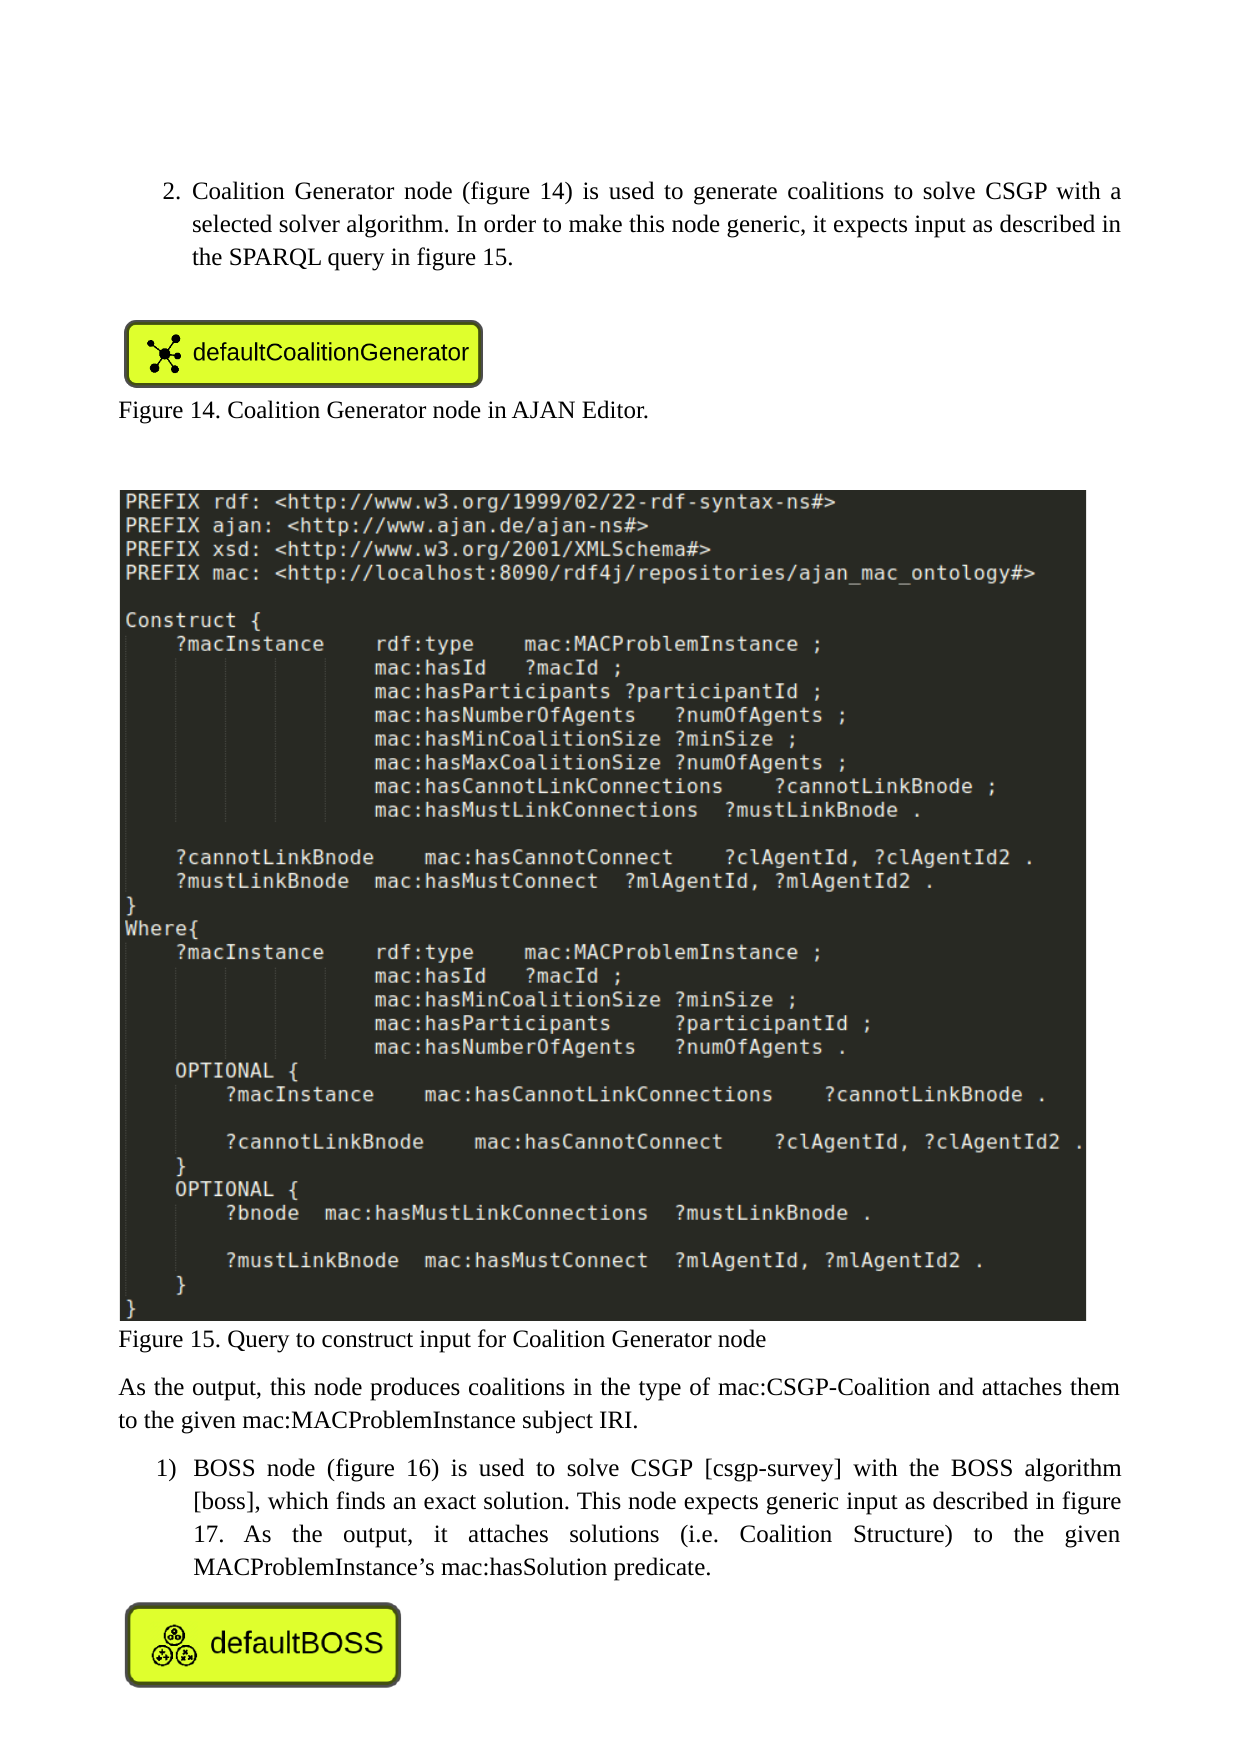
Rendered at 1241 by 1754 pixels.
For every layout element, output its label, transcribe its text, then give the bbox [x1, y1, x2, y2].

list BOSS node (figure 16) is used to solve CSGP [csgp-survey] with the BOSS algorithm [boss], which finds an exact solution. This node expects generic input as described in figure 17. As the output, it attaches solutions (i.e. Coalition Structure) to the given MACProblemInstance’s mac:hasSolution predicate. [156, 1453, 1122, 1581]
text Figure 14. Coalition Generator node in AJAN Editor. [118, 396, 1122, 424]
list Coalition Generator node (figure 14) is used to generate coalitions to solve CSGP with a selected solver algorithm. In order to make this node generic, it expects input as described in the SPARQL query in figure 15. [162, 176, 1122, 271]
picture [119, 490, 1087, 1321]
text As the output, this node produces coalitions in the type of mac:CSGP-Coalition and attaches them to the given mac:MACProblemInstance subject IRI. [118, 1372, 1122, 1434]
picture [118, 315, 486, 392]
text Figure 15. Query to construct input for Coalition Generator node [118, 491, 1122, 1353]
picture [118, 1597, 403, 1690]
